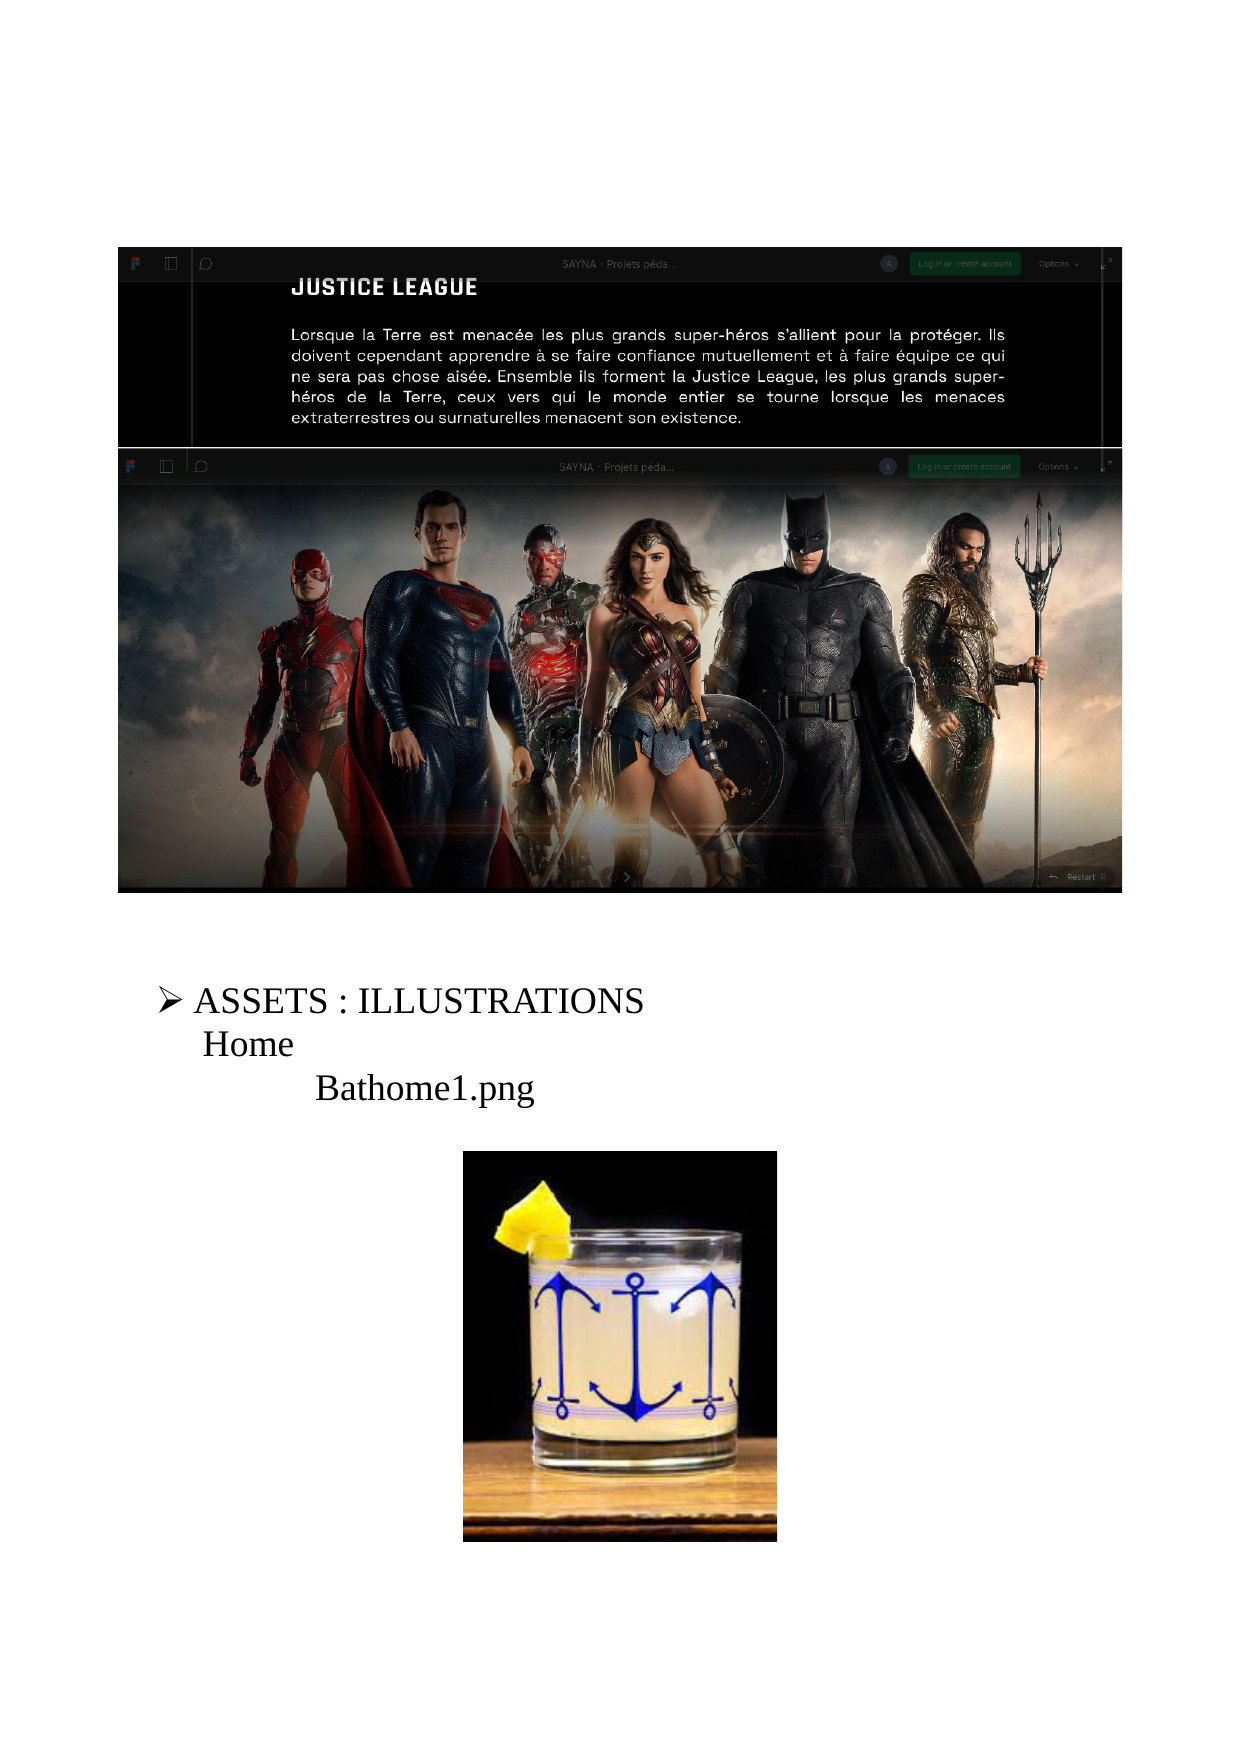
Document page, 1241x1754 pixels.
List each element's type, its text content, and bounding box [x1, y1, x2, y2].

picture [118, 247, 1123, 893]
picture [463, 1151, 778, 1542]
text Home [118, 1022, 1122, 1065]
list ASSETS : ILLUSTRATIONS [156, 979, 1122, 1022]
text Bathome1.png [118, 1065, 1122, 1108]
